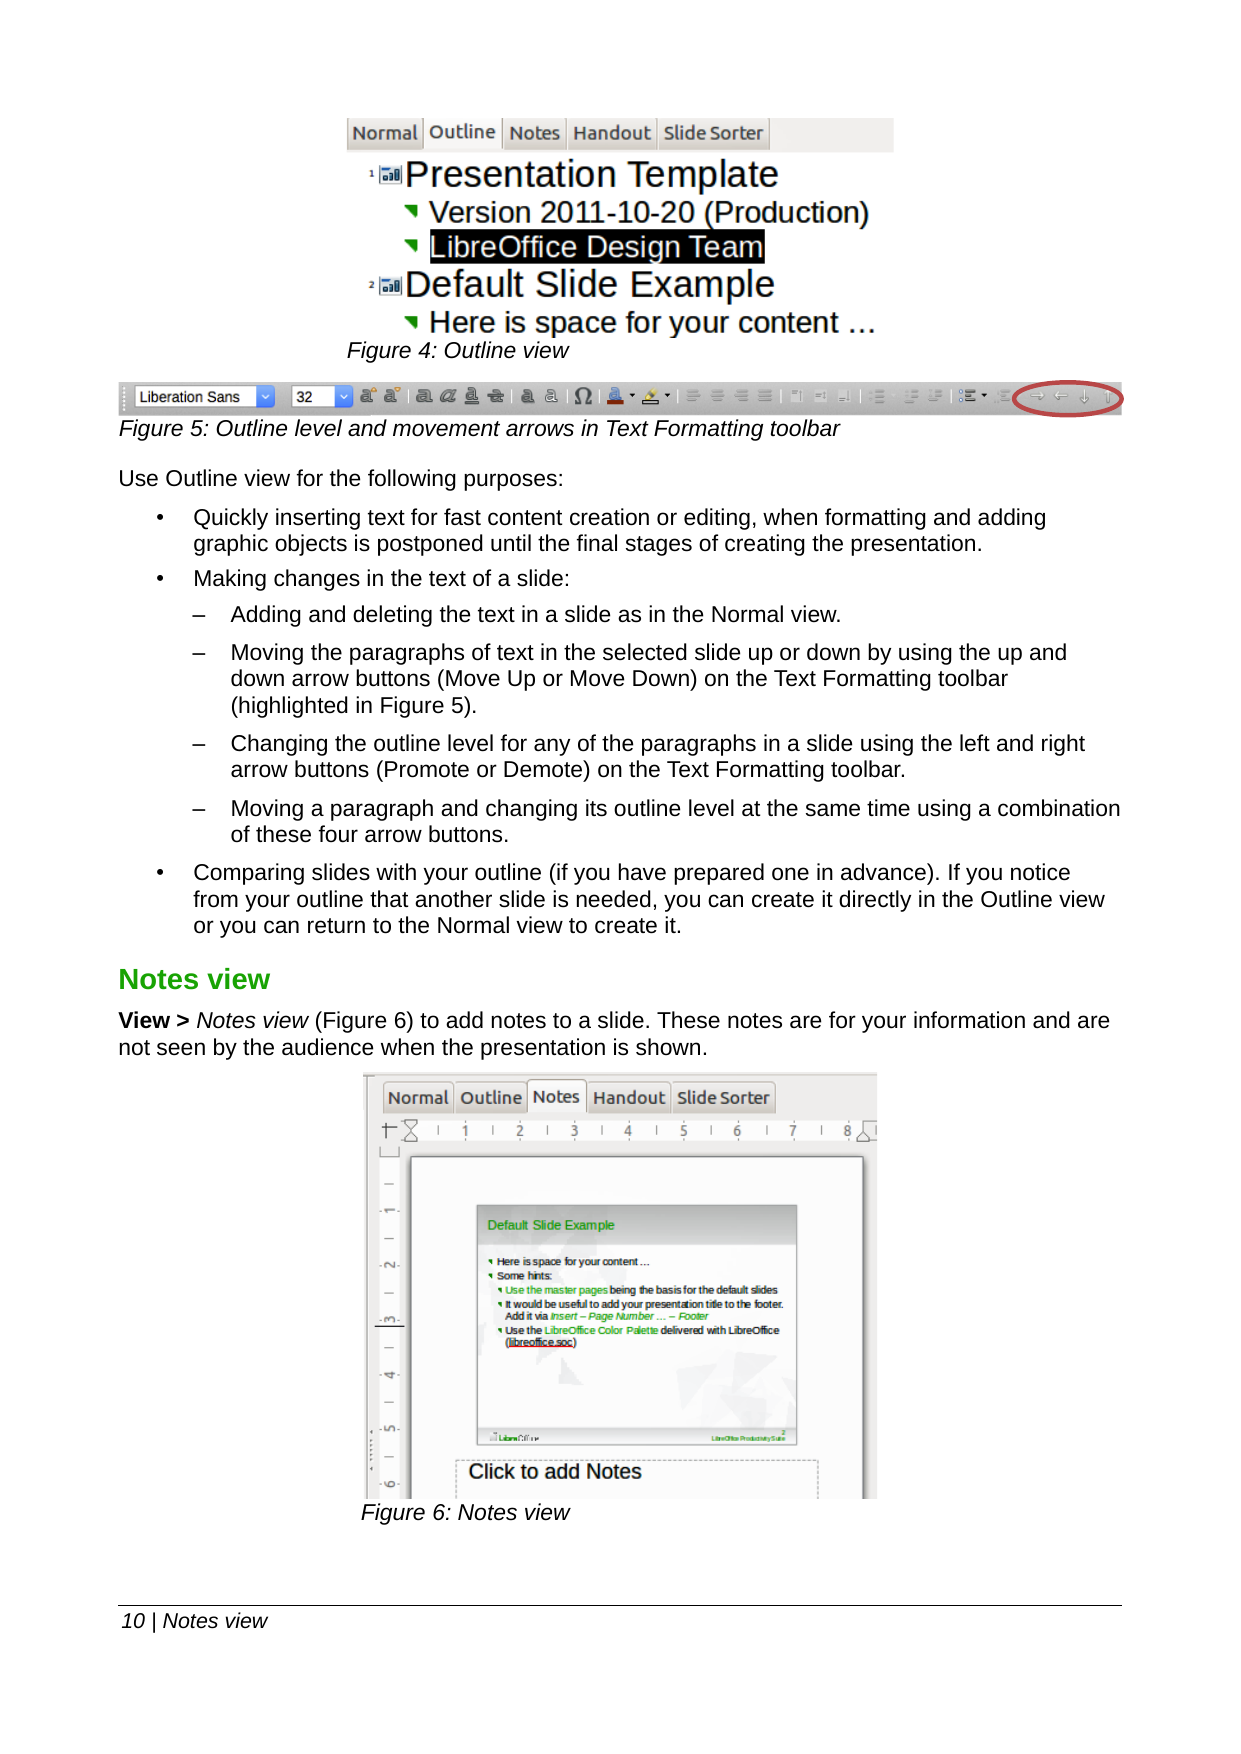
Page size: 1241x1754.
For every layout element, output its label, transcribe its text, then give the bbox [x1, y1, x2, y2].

picture [363, 1072, 878, 1499]
text Figure 6: Notes view [361, 1072, 879, 1525]
text Use Outline view for the following purposes: [118, 465, 1122, 491]
list Quickly inserting text for fast content creation or editing, when formatting and adding graphic objects is postponed until the final stages of creating the presentation. [156, 504, 1122, 556]
text Figure 4: Outline view [347, 338, 894, 364]
picture [1097, 405, 1122, 416]
picture [346, 118, 894, 338]
picture [118, 382, 1039, 416]
picture [1099, 382, 1122, 392]
list Making changes in the text of a slide: [156, 565, 1122, 592]
subtitle Notes view [118, 962, 1122, 996]
list Moving the paragraphs of text in the selected slide up or down by using the up and down arrow buttons (Move Up or Move Down) on the Text Formatting toolbar (highlighted in Figure 5). [192, 639, 1122, 718]
text Figure 5: Outline level and movement arrows in Text Formatting toolbar [118, 416, 1122, 442]
list Changing the outline level for any of the paragraphs in a slide using the left and right arrow buttons (Promote or Demote) on the Text Formatting toolbar. [192, 730, 1122, 783]
list Adding and deleting the text in a slide as in the Normal view. [192, 601, 1122, 627]
text View > Notes view (Figure 6) to add notes to a slide. These notes are for your information and are not seen by the audience when the presentation is shown. [118, 1007, 1122, 1060]
picture [1017, 385, 1119, 412]
list Comparing slides with your outline (if you have prepared one in advance). If you notice from your outline that another slide is needed, you can create it directly in the Outline view or you can return to the Normal view to create it. [156, 859, 1122, 938]
list Moving a paragraph and changing its outline level at the same time using a combination of these four arrow buttons. [192, 794, 1122, 847]
